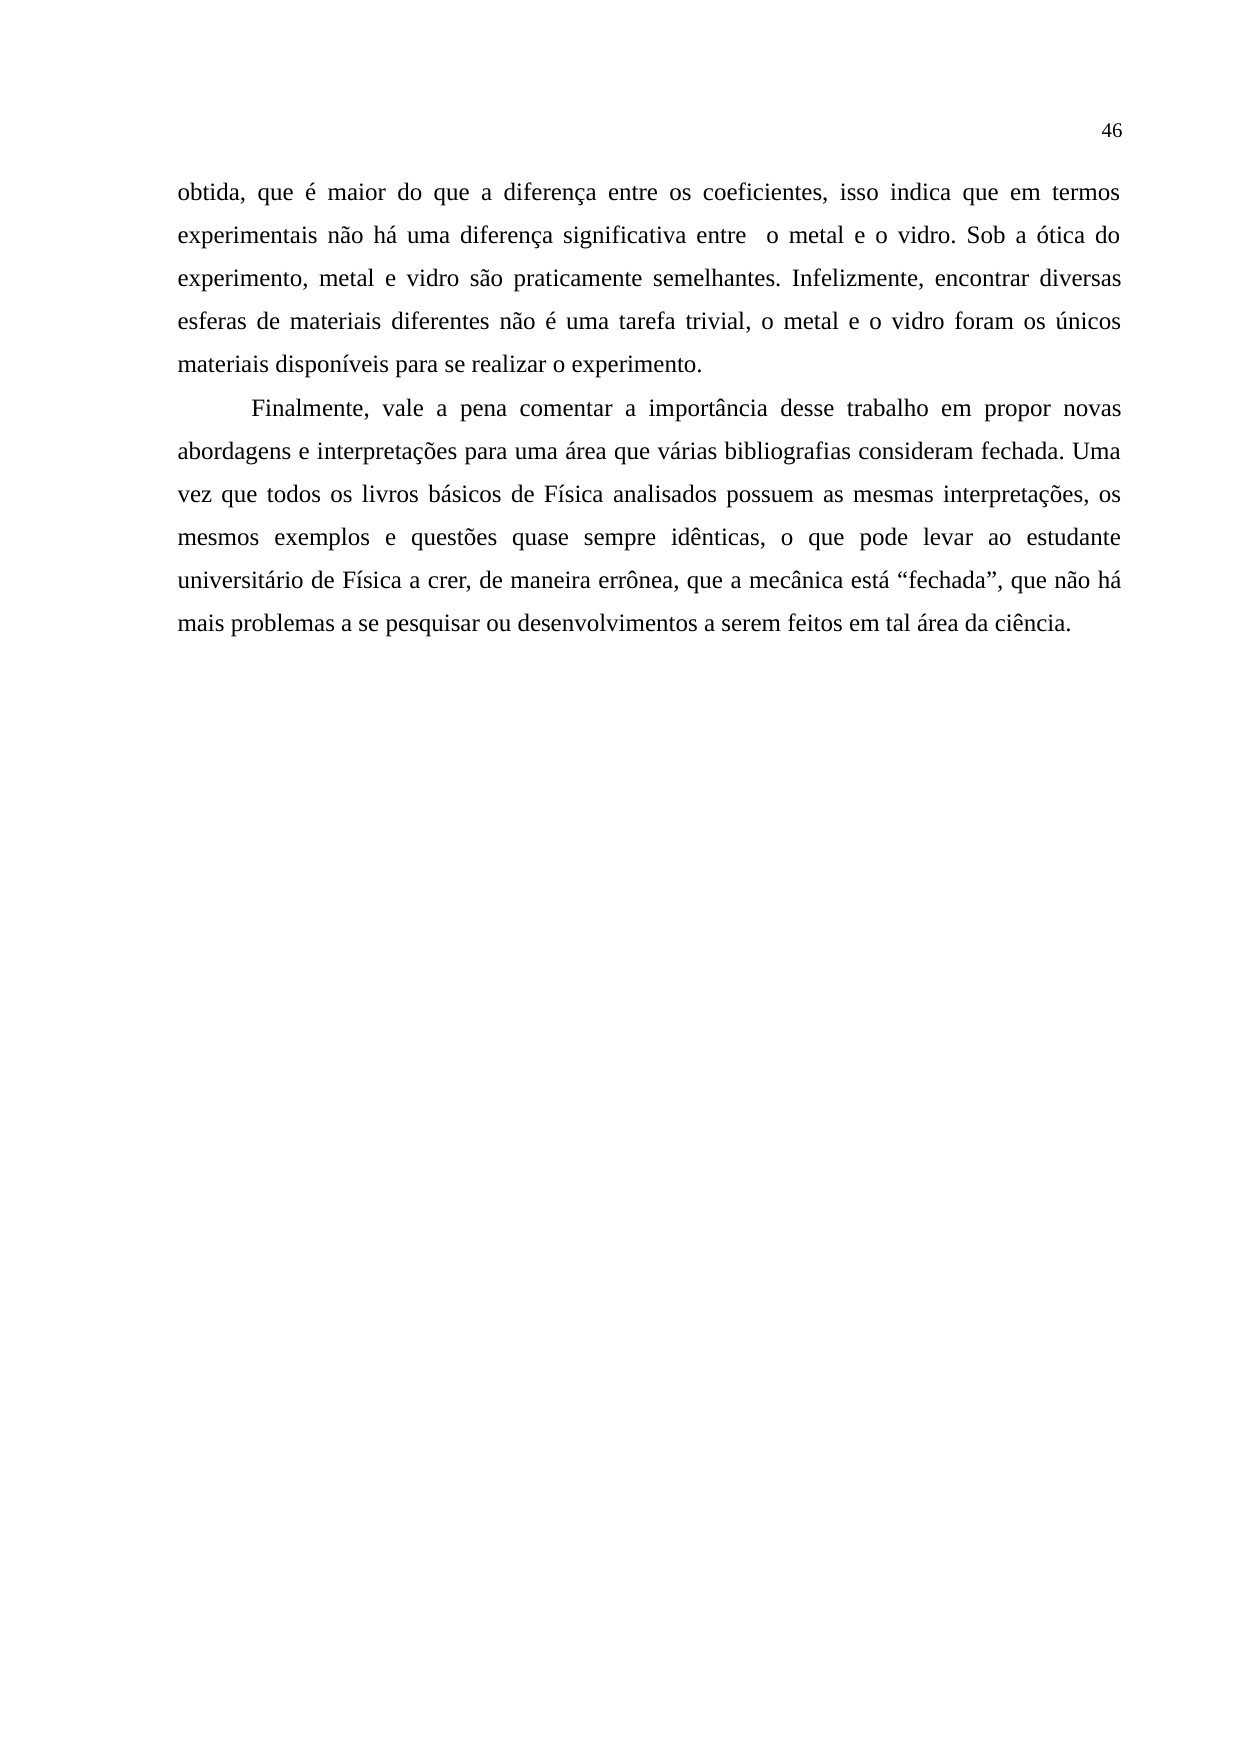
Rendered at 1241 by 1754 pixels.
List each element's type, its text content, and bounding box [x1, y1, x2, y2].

text obtida, que é maior do que a diferença entre os coeficientes, isso indica que em termos experimentais não há uma diferença significativa entre o metal e o vidro. Sob a ótica do experimento, metal e vidro são praticamente semelhantes. Infelizmente, encontrar diversas esferas de materiais diferentes não é uma tarefa trivial, o metal e o vidro foram os únicos materiais disponíveis para se realizar o experimento. [177, 177, 1122, 378]
text Finalmente, vale a pena comentar a importância desse trabalho em propor novas abordagens e interpretações para uma área que várias bibliografias consideram fechada. Uma vez que todos os livros básicos de Física analisados possuem as mesmas interpretações, os mesmos exemplos e questões quase sempre idênticas, o que pode levar ao estudante universitário de Física a crer, de maneira errônea, que a mecânica está “fechada”, que não há mais problemas a se pesquisar ou desenvolvimentos a serem feitos em tal área da ciência. [177, 393, 1122, 637]
